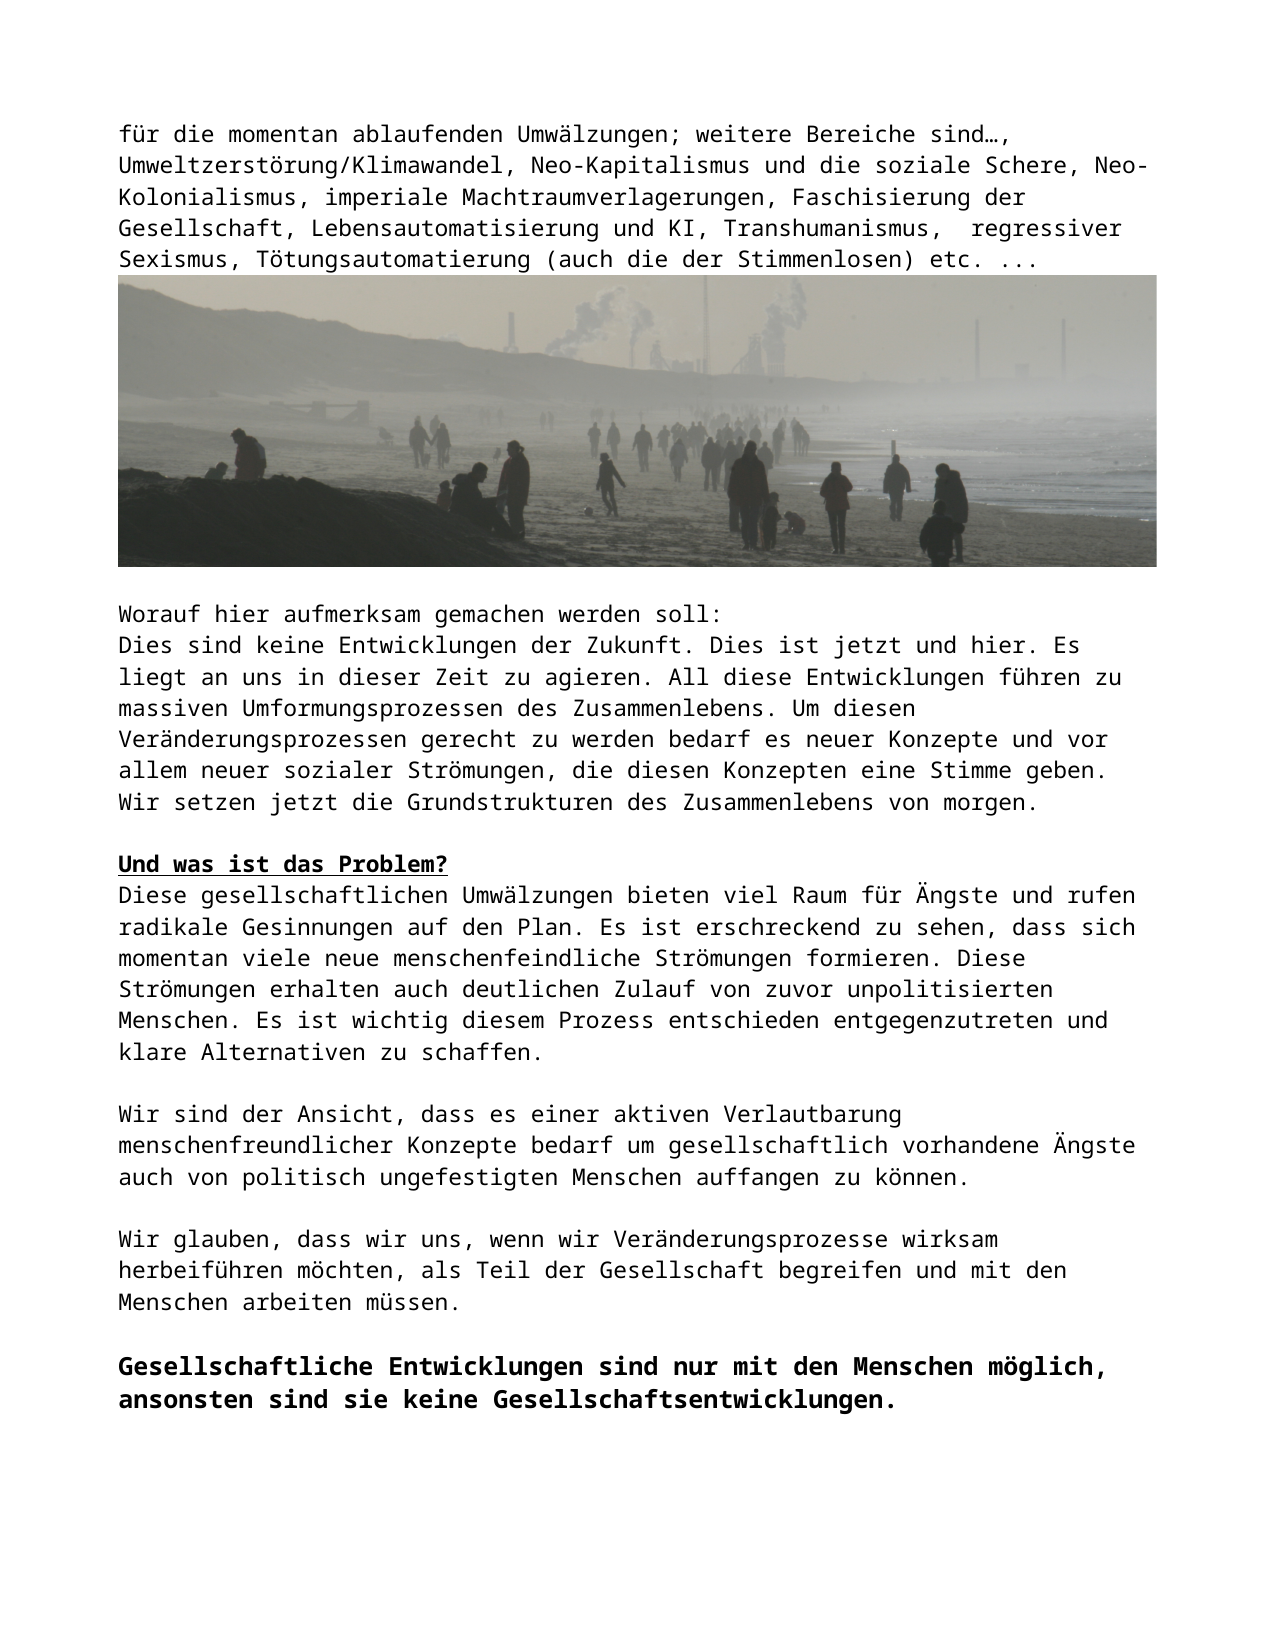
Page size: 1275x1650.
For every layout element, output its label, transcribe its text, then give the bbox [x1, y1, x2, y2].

picture [118, 275, 1157, 567]
text für die momentan ablaufenden Umwälzungen; weitere Bereiche sind…, Umweltzerstörung/Klimawandel, Neo-Kapitalismus und die soziale Schere, Neo-Kolonialismus, imperiale Machtraumverlagerungen, Faschisierung der Gesellschaft, Lebensautomatisierung und KI, Transhumanismus, regressiver Sexismus, Tötungsautomatierung (auch die der Stimmenlosen) etc. ... [118, 118, 1157, 274]
text Dies sind keine Entwicklungen der Zukunft. Dies ist jetzt und hier. Es liegt an uns in dieser Zeit zu agieren. All diese Entwicklungen führen zu massiven Umformungsprozessen des Zusammenlebens. Um diesen Veränderungsprozessen gerecht zu werden bedarf es neuer Konzepte und vor allem neuer sozialer Strömungen, die diesen Konzepten eine Stimme geben. Wir setzen jetzt die Grundstrukturen des Zusammenlebens von morgen. [118, 629, 1157, 817]
text Wir glauben, dass wir uns, wenn wir Veränderungsprozesse wirksam herbeiführen möchten, als Teil der Gesellschaft begreifen und mit den Menschen arbeiten müssen. [118, 1223, 1157, 1317]
text Worauf hier aufmerksam gemachen werden soll: [118, 598, 1157, 629]
text Diese gesellschaftlichen Umwälzungen bieten viel Raum für Ängste und rufen radikale Gesinnungen auf den Plan. Es ist erschreckend zu sehen, dass sich momentan viele neue menschenfeindliche Strömungen formieren. Diese Strömungen erhalten auch deutlichen Zulauf von zuvor unpolitisierten Menschen. Es ist wichtig diesem Prozess entschieden entgegenzutreten und klare Alternativen zu schaffen. [118, 879, 1157, 1067]
text Und was ist das Problem? [118, 848, 1157, 879]
text Gesellschaftliche Entwicklungen sind nur mit den Menschen möglich, ansonsten sind sie keine Gesellschaftsentwicklungen. [118, 1348, 1157, 1416]
text Wir sind der Ansicht, dass es einer aktiven Verlautbarung menschenfreundlicher Konzepte bedarf um gesellschaftlich vorhandene Ängste auch von politisch ungefestigten Menschen auffangen zu können. [118, 1098, 1157, 1192]
